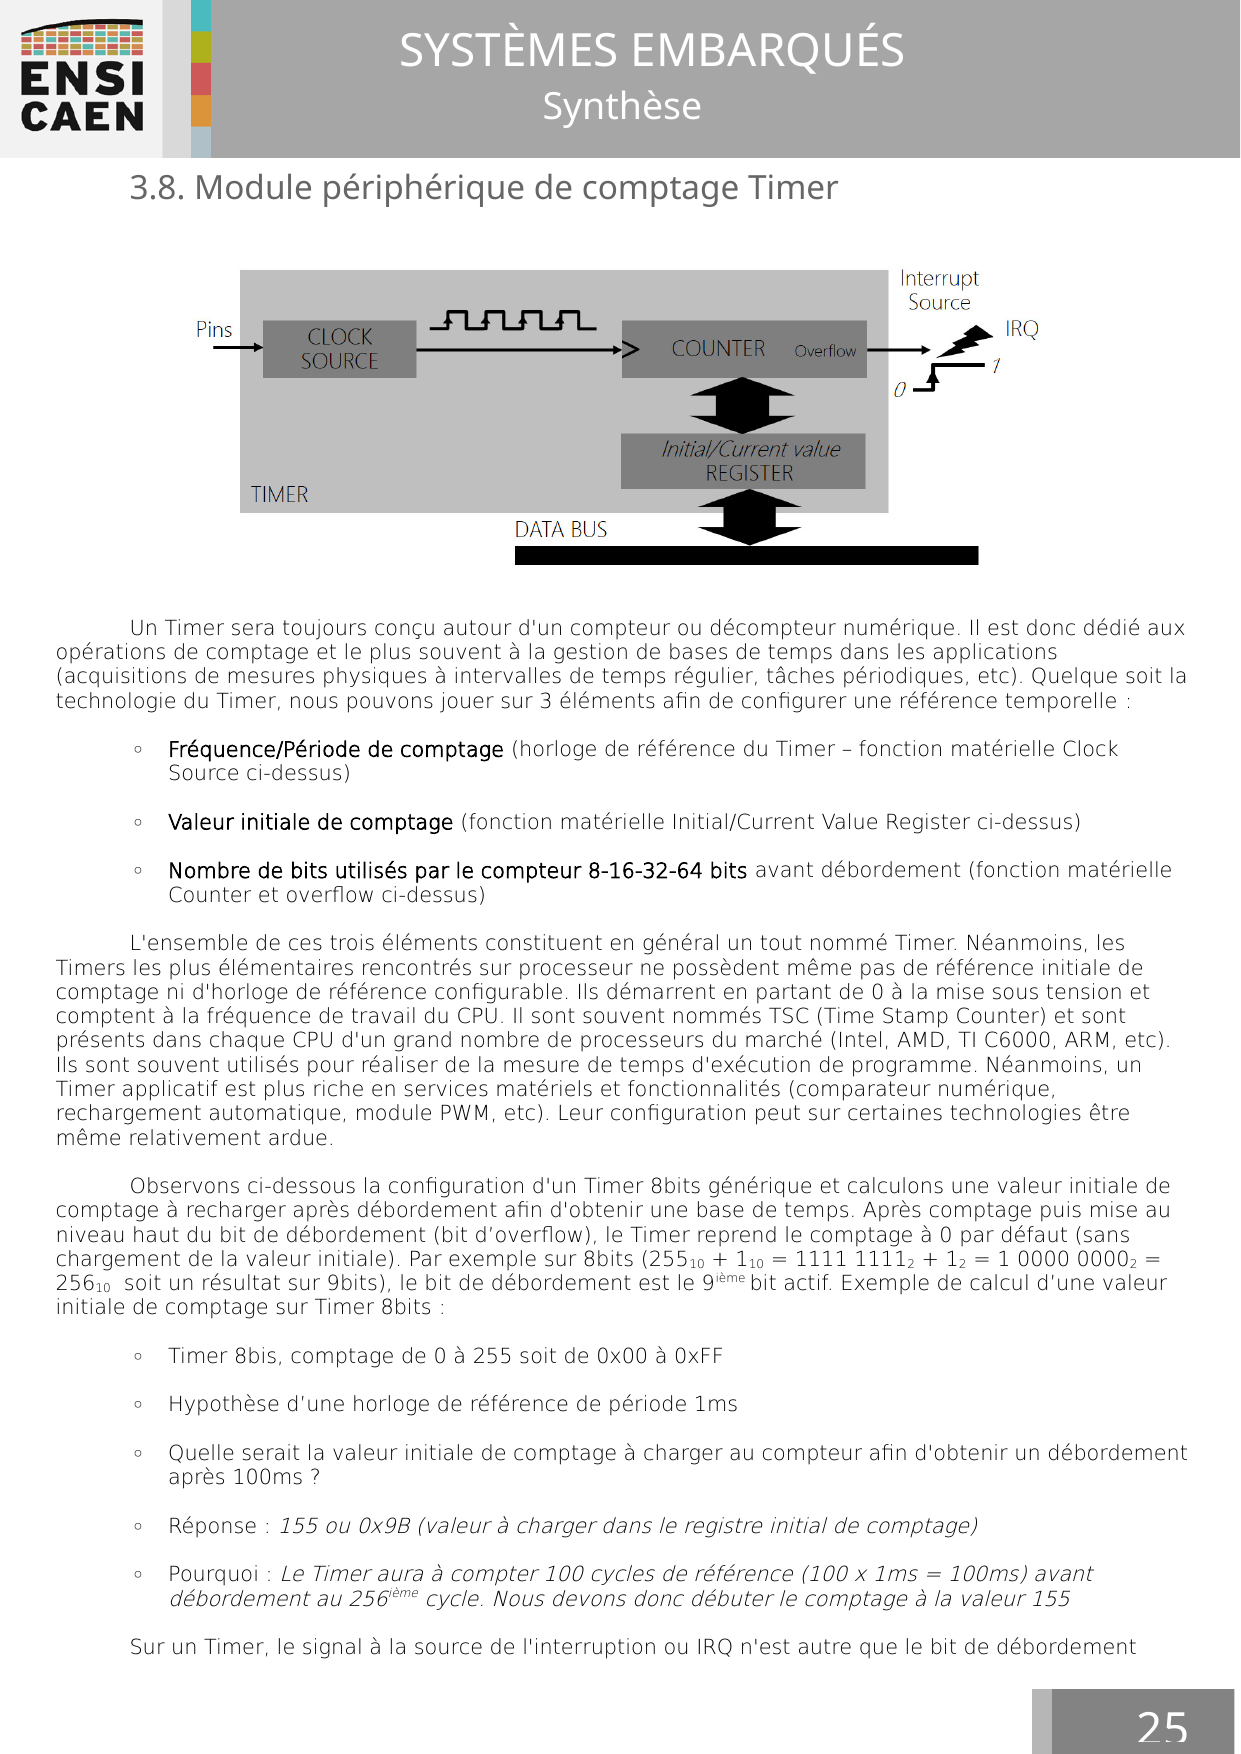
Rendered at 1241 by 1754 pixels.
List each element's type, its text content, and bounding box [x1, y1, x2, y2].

list Hypothèse d’une horloge de référence de période 1ms [130, 1392, 1189, 1417]
list Fréquence/Période de comptage (horloge de référence du Timer – fonction matérielle Clock Source ci-dessus) [130, 737, 1189, 786]
list Quelle serait la valeur initiale de comptage à charger au compteur afin d'obtenir un débordement après 100ms ? [130, 1441, 1189, 1489]
picture [167, 266, 1077, 568]
list Valeur initiale de comptage (fonction matérielle Initial/Current Value Register ci-dessus) [130, 810, 1189, 834]
text L'ensemble de ces trois éléments constituent en général un tout nommé Timer. Néanmoins, les Timers les plus élémentaires rencontrés sur processeur ne possèdent même pas de référence initiale de comptage ni d'horloge de référence configurable. Ils démarrent en partant de 0 à la mise sous tension et comptent à la fréquence de travail du CPU. Il sont souvent nommés TSC (Time Stamp Counter) et sont présents dans chaque CPU d'un grand nombre de processeurs du marché (Intel, AMD, TI C6000, ARM, etc). Ils sont souvent utilisés pour réaliser de la mesure de temps d'exécution de programme. Néanmoins, un Timer applicatif est plus riche en services matériels et fonctionnalités (comparateur numérique, rechargement automatique, module PWM, etc). Leur configuration peut sur certaines technologies être même relativement ardue. [55, 931, 1189, 1150]
text Sur un Timer, le signal à la source de l'interruption ou IRQ n'est autre que le bit de débordement [55, 1635, 1189, 1659]
list Pourquoi : Le Timer aura à compter 100 cycles de référence (100 x 1ms = 100ms) avant débordement au 256ième cycle. Nous devons donc débuter le comptage à la valeur 155 [130, 1562, 1189, 1611]
text Observons ci-dessous la configuration d'un Timer 8bits générique et calculons une valeur initiale de comptage à recharger après débordement afin d'obtenir une base de temps. Après comptage puis mise au niveau haut du bit de débordement (bit d’overflow), le Timer reprend le comptage à 0 par défaut (sans chargement de la valeur initiale). Par exemple sur 8bits (25510 + 110 = 1111 11112 + 12 = 1 0000 00002 = 25610 soit un résultat sur 9bits), le bit de débordement est le 9ième bit actif. Exemple de calcul d’une valeur initiale de comptage sur Timer 8bits : [55, 1174, 1189, 1320]
list Nombre de bits utilisés par le compteur 8-16-32-64 bits avant débordement (fonction matérielle Counter et overflow ci-dessus) [130, 858, 1189, 907]
list Timer 8bis, comptage de 0 à 255 soit de 0x00 à 0xFF [130, 1344, 1189, 1368]
list Réponse : 155 ou 0x9B (valeur à charger dans le registre initial de comptage) [130, 1514, 1189, 1538]
picture [0, 0, 1241, 158]
picture [1032, 1689, 1235, 1754]
text Un Timer sera toujours conçu autour d'un compteur ou décompteur numérique. Il est donc dédié aux opérations de comptage et le plus souvent à la gestion de bases de temps dans les applications (acquisitions de mesures physiques à intervalles de temps régulier, tâches périodiques, etc). Quelque soit la technologie du Timer, nous pouvons jouer sur 3 éléments afin de configurer une référence temporelle : [55, 616, 1189, 713]
text 3.8. Module périphérique de comptage Timer [55, 164, 1189, 209]
